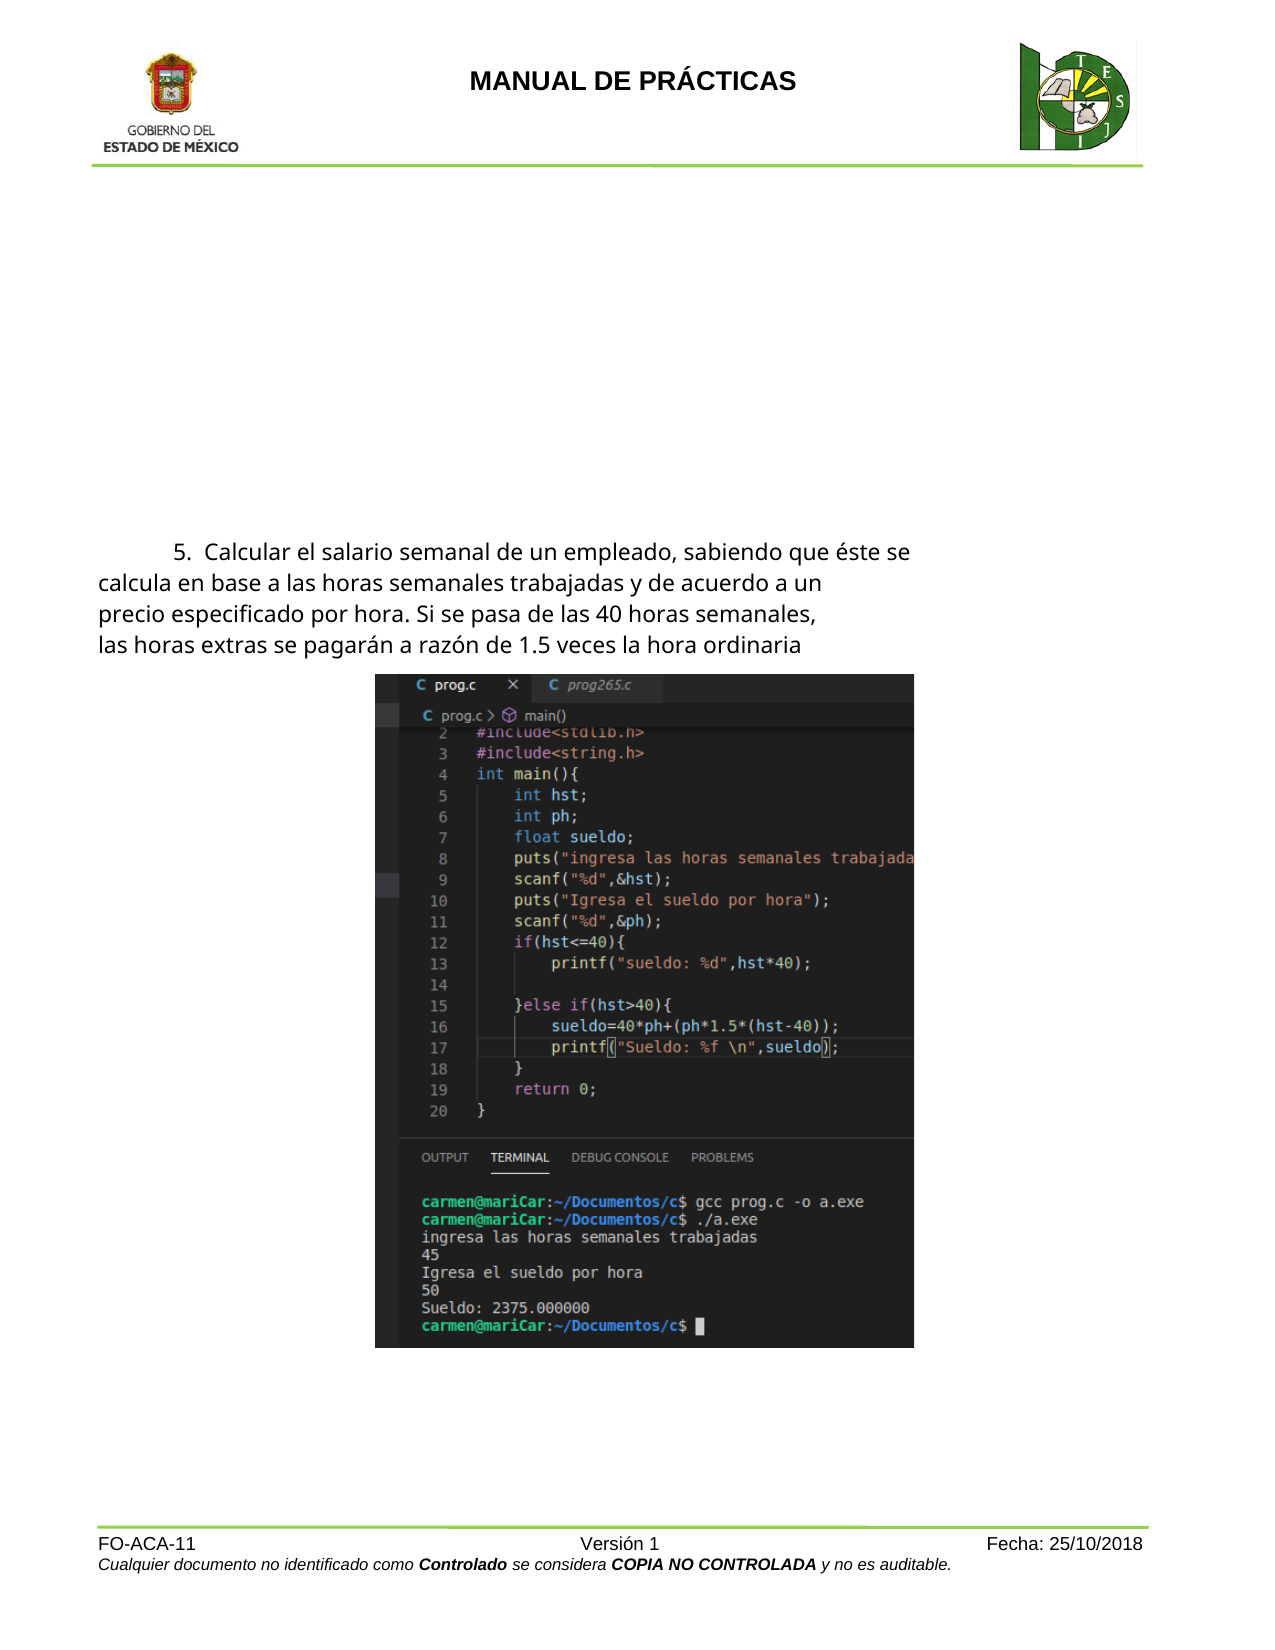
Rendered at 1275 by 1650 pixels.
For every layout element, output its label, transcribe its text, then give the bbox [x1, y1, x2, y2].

picture [1018, 41, 1137, 157]
text 5. Calcular el salario semanal de un empleado, sabiendo que éste se [98, 536, 1183, 567]
picture [95, 42, 241, 161]
text las horas extras se pagarán a razón de 1.5 veces la hora ordinaria [98, 629, 1183, 661]
text calcula en base a las horas semanales trabajadas y de acuerdo a un [98, 567, 1183, 598]
text precio especificado por hora. Si se pasa de las 40 horas semanales, [98, 598, 1183, 629]
picture [375, 674, 915, 1348]
